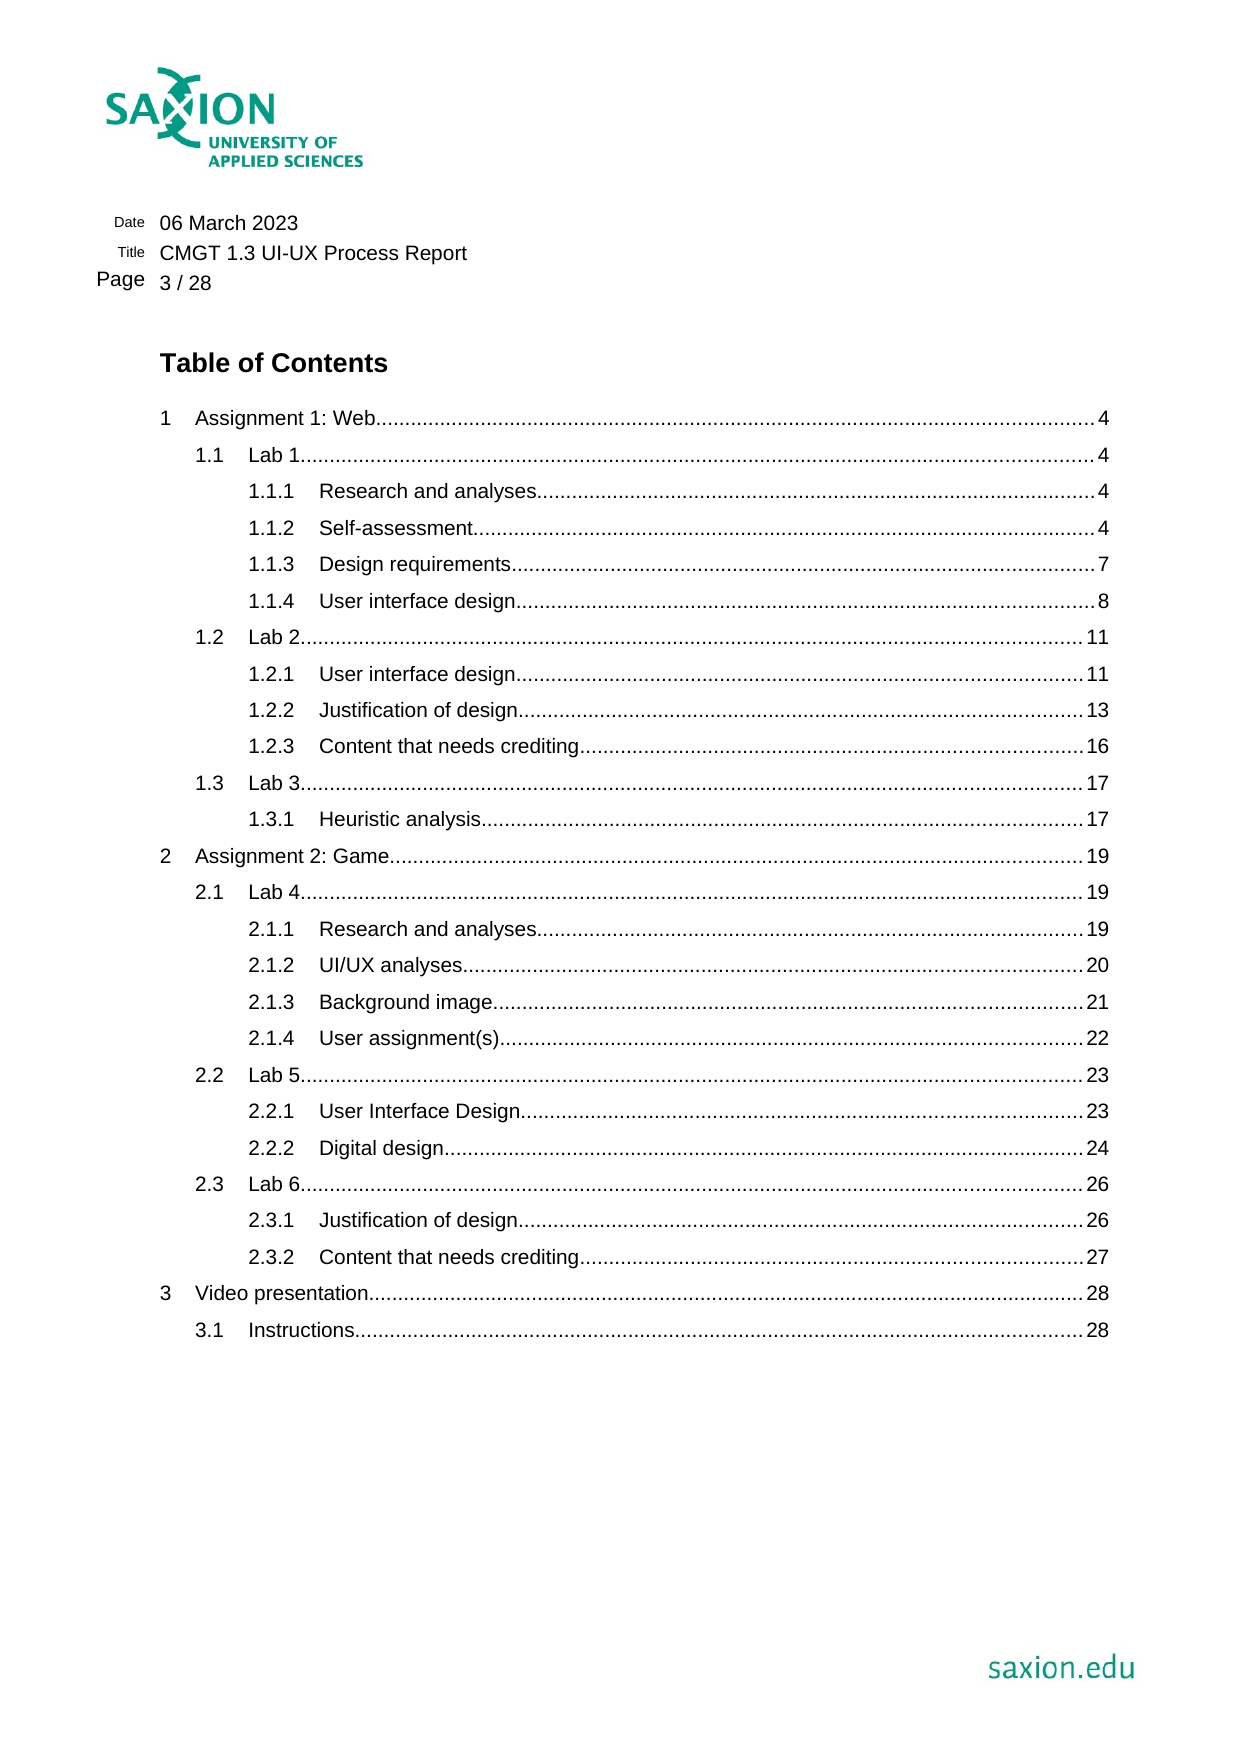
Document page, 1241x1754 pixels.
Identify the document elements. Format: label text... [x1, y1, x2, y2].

text 1.2.1 User interface design 11 [248, 659, 1110, 685]
text 2.1.2 UI/UX analyses 20 [248, 951, 1110, 977]
text 2.3.2 Content that needs crediting 27 [248, 1243, 1110, 1269]
text 3.1 Instructions 28 [195, 1316, 1110, 1342]
text 1.3 Lab 3 17 [195, 769, 1110, 795]
picture [76, 59, 393, 178]
text 1.1 Lab 1 4 [195, 441, 1110, 467]
text 2.2.2 Digital design 24 [248, 1133, 1110, 1159]
text 3 Video presentation 28 [159, 1279, 1110, 1305]
text 1.2 Lab 2 11 [195, 623, 1110, 649]
text 2.3 Lab 6 26 [195, 1170, 1110, 1196]
text 2.1.3 Background image 21 [248, 987, 1110, 1013]
text 1.1.2 Self-assessment 4 [248, 513, 1110, 539]
text 1 Assignment 1: Web 4 [159, 404, 1110, 430]
text 1.1.1 Research and analyses 4 [248, 477, 1110, 503]
text 1.1.4 User interface design 8 [248, 586, 1110, 612]
text 2.1.4 User assignment(s) 22 [248, 1024, 1110, 1050]
text 1.2.2 Justification of design 13 [248, 696, 1110, 722]
text 1.3.1 Heuristic analysis 17 [248, 805, 1110, 831]
text Table of Contents [159, 347, 1110, 378]
text 1.2.3 Content that needs crediting 16 [248, 732, 1110, 758]
text 1.1.3 Design requirements 7 [248, 550, 1110, 576]
text 2.3.1 Justification of design 26 [248, 1206, 1110, 1232]
picture [0, 1628, 1241, 1754]
text 2.2 Lab 5 23 [195, 1060, 1110, 1086]
text 2 Assignment 2: Game 19 [159, 842, 1110, 868]
text 2.2.1 User Interface Design 23 [248, 1097, 1110, 1123]
text 2.1.1 Research and analyses 19 [248, 914, 1110, 941]
text 2.1 Lab 4 19 [195, 878, 1110, 904]
